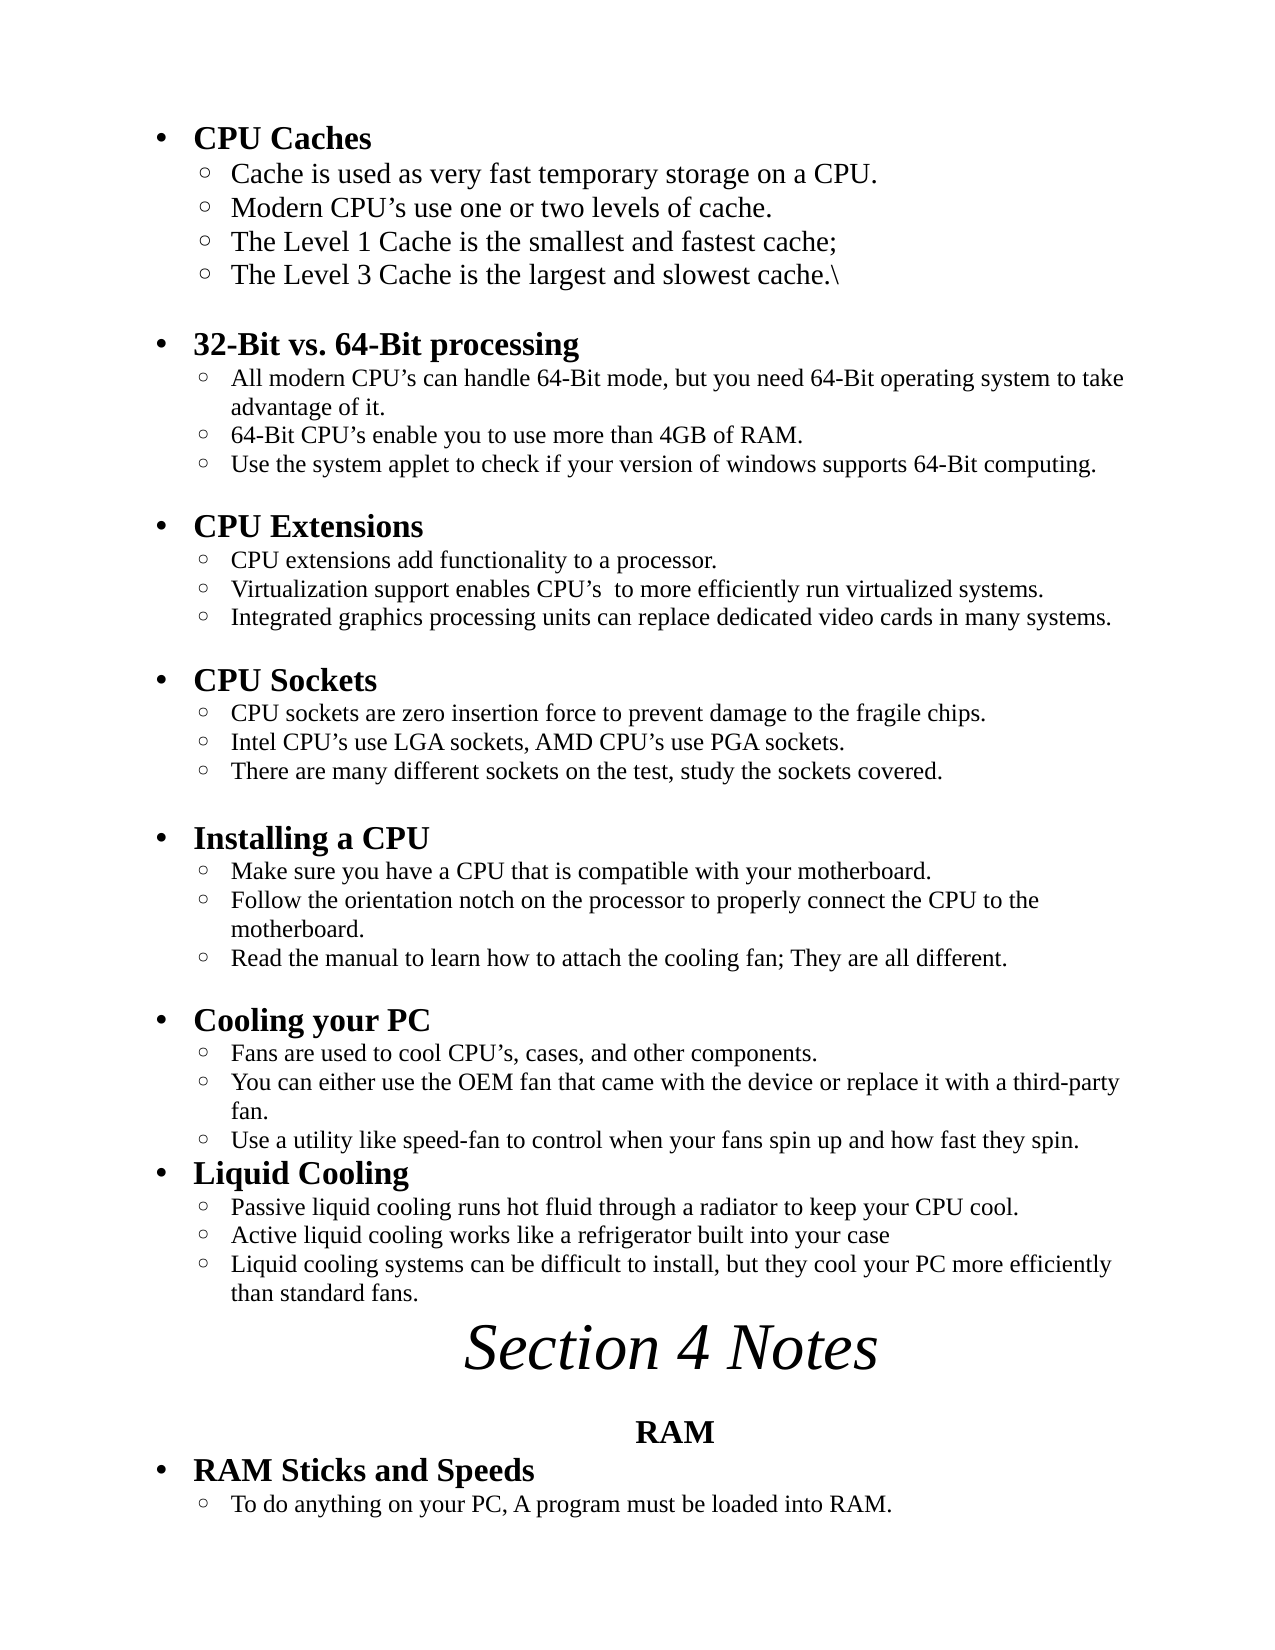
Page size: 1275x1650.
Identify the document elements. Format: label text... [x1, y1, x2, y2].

list Fans are used to cool CPU’s, cases, and other components. [193, 1038, 1157, 1067]
list To do anything on your PC, A program must be loaded into RAM. [193, 1489, 1157, 1518]
list Liquid cooling systems can be difficult to install, but they cool your PC more efficiently than standard fans. [193, 1249, 1157, 1307]
list Read the manual to learn how to attach the cooling fan; They are all different. [193, 943, 1157, 971]
list Intel CPU’s use LGA sockets, AMD CPU’s use PGA sockets. [193, 727, 1157, 756]
list Virtualization support enables CPU’s to more efficiently run virtualized systems. [193, 574, 1157, 602]
list Installing a CPU [156, 818, 1157, 856]
list Liquid Cooling [156, 1153, 1157, 1192]
list RAM Sticks and Speeds [156, 1451, 1157, 1489]
list Follow the orientation notch on the processor to properly connect the CPU to the motherboard. [193, 885, 1157, 943]
list Integrated graphics processing units can replace dedicated video cards in many systems. [193, 602, 1157, 631]
list CPU sockets are zero insertion force to prevent damage to the fragile chips. [193, 698, 1157, 727]
list Make sure you have a CPU that is compatible with your motherboard. [193, 856, 1157, 885]
list You can either use the OEM fan that came with the device or replace it with a third-party fan. [193, 1067, 1157, 1125]
list CPU Extensions [156, 507, 1157, 545]
list Active liquid cooling works like a refrigerator built into your case [193, 1221, 1157, 1249]
list The Level 3 Cache is the largest and slowest cache.\ [193, 257, 1157, 291]
list Cooling your PC [156, 1000, 1157, 1038]
list CPU Caches [156, 118, 1157, 156]
list Use a utility like speed-fan to control when your fans spin up and how fast they spin. [193, 1125, 1157, 1153]
list 32-Bit vs. 64-Bit processing [156, 324, 1157, 363]
list Cache is used as very fast temporary storage on a CPU. [193, 156, 1157, 190]
list 64-Bit CPU’s enable you to use more than 4GB of RAM. [193, 420, 1157, 449]
list The Level 1 Cache is the smallest and fastest cache; [193, 224, 1157, 257]
list All modern CPU’s can handle 64-Bit mode, but you need 64-Bit operating system to take advantage of it. [193, 363, 1157, 420]
list RAM [156, 1412, 1157, 1451]
list CPU Sockets [156, 660, 1157, 698]
list CPU extensions add functionality to a processor. [193, 545, 1157, 574]
list Use the system applet to check if your version of windows supports 64-Bit computing. [193, 449, 1157, 478]
list Modern CPU’s use one or two levels of cache. [193, 190, 1157, 224]
list Section 4 Notes [156, 1307, 1157, 1383]
list There are many different sockets on the test, study the sockets covered. [193, 756, 1157, 784]
list Passive liquid cooling runs hot fluid through a radiator to keep your CPU cool. [193, 1192, 1157, 1221]
